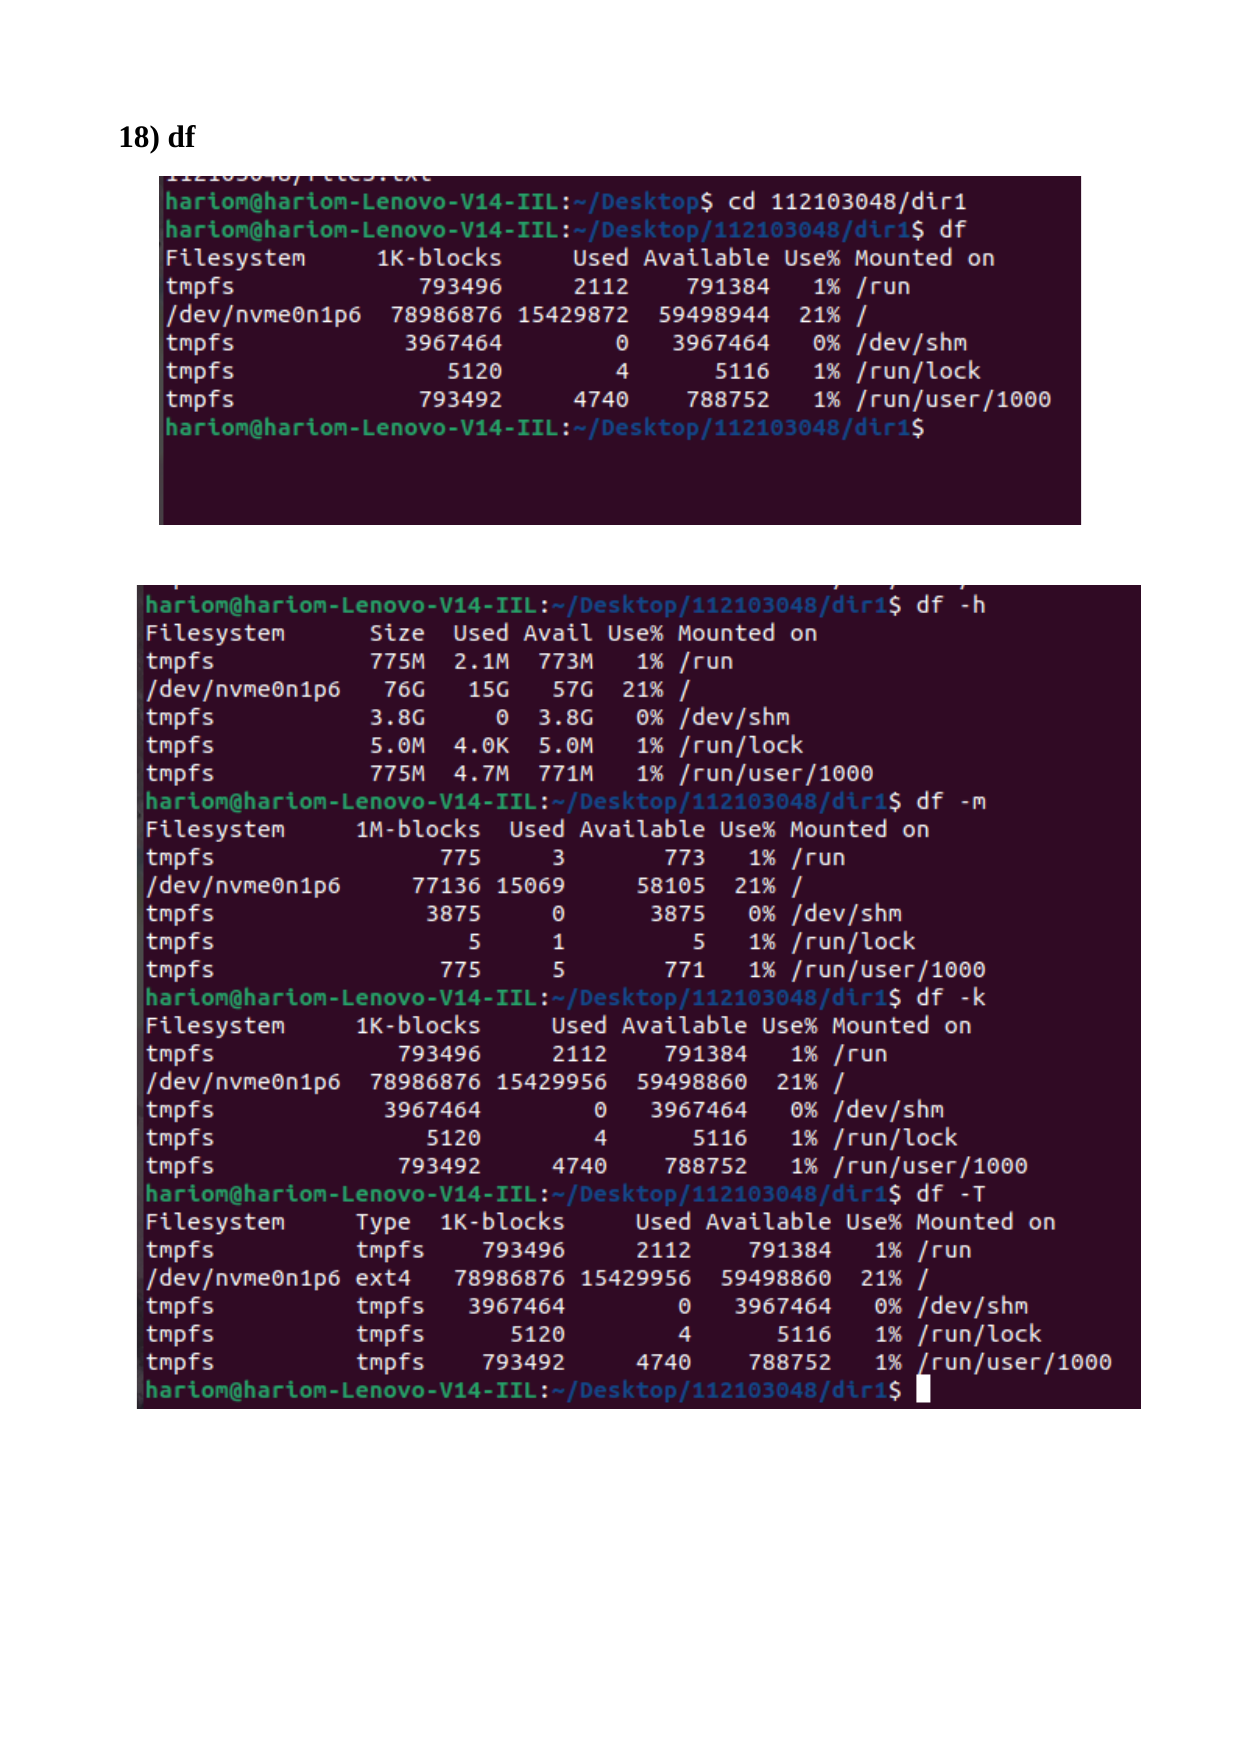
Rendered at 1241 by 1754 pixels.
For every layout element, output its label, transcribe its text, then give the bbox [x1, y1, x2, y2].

text 18) df [118, 118, 1122, 154]
picture [159, 176, 1082, 525]
picture [136, 585, 1141, 1409]
